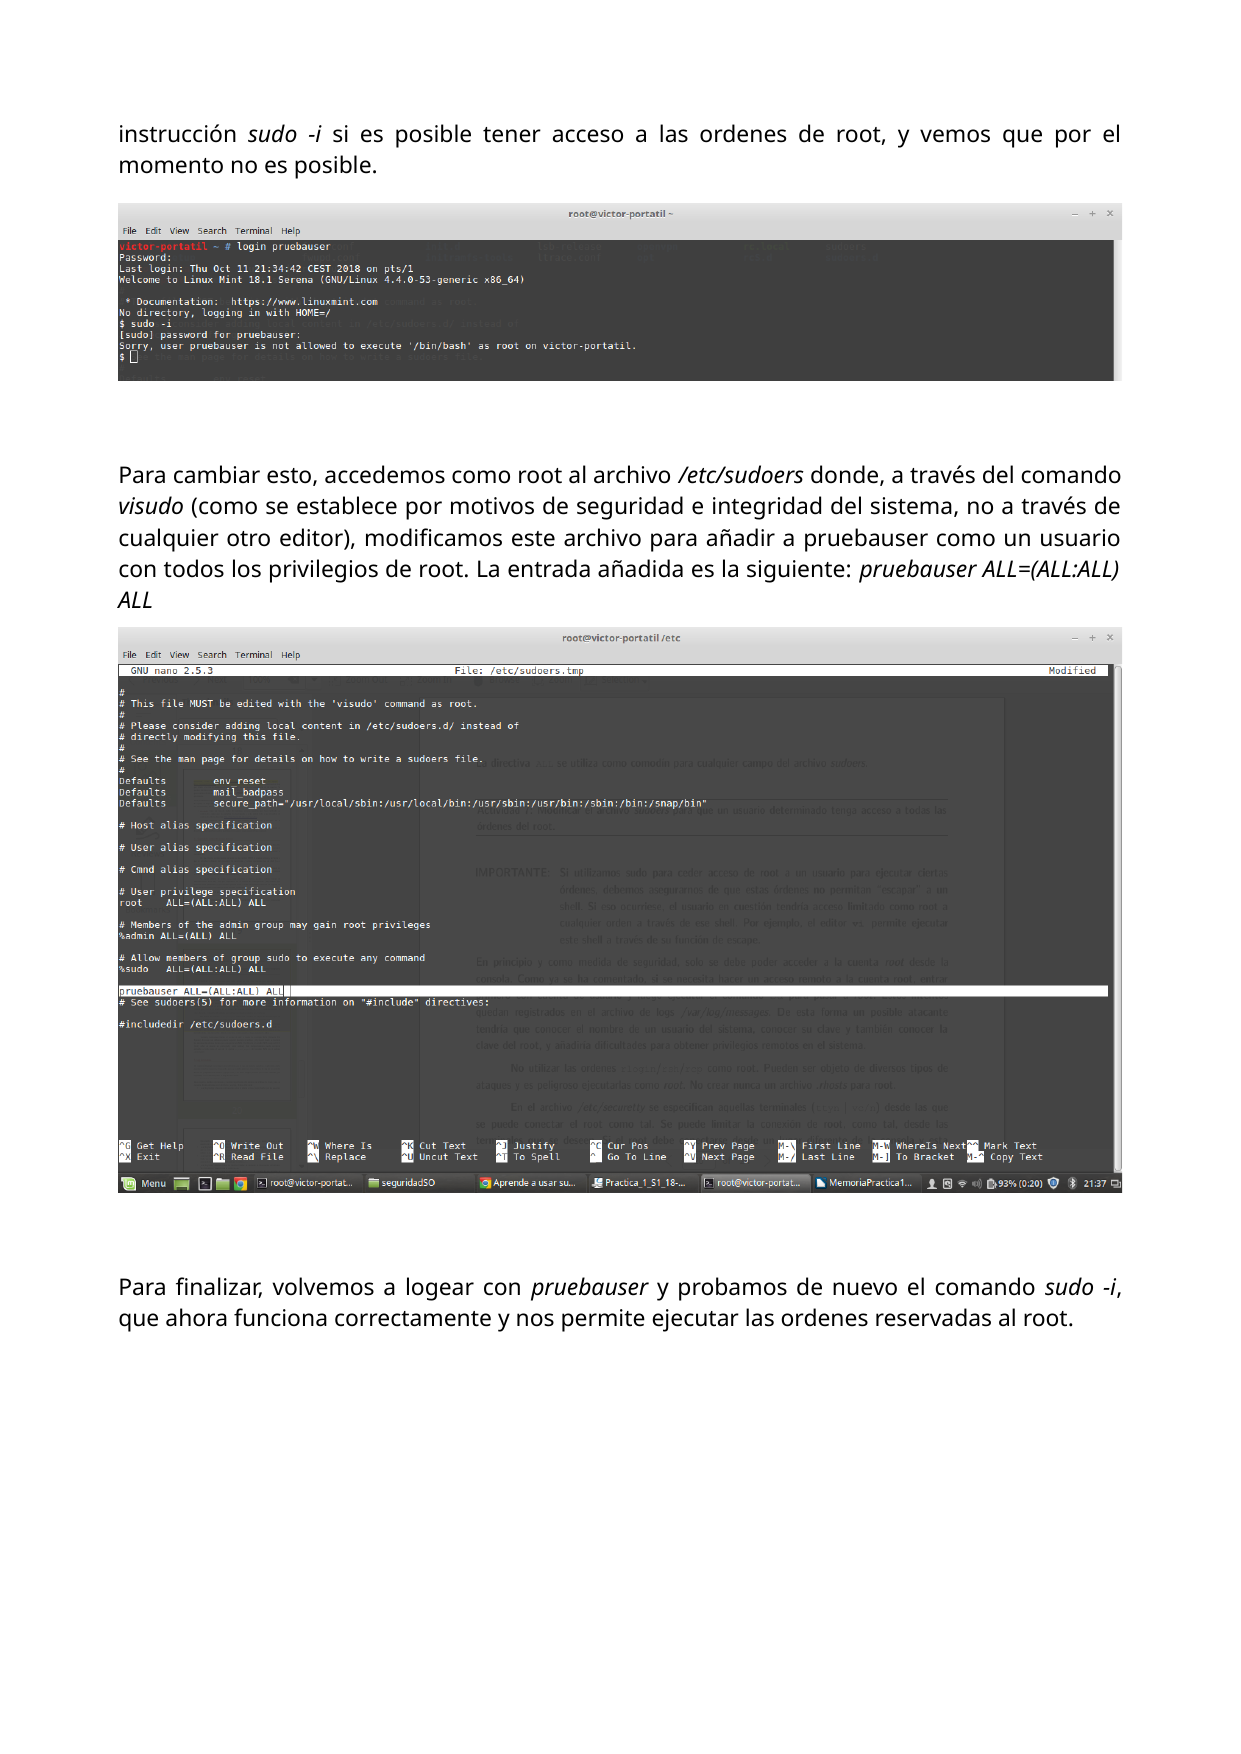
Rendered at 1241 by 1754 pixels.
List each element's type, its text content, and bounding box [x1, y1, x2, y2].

text instrucción sudo -i si es posible tener acceso a las ordenes de root, y vemos que por el momento no es posible. [118, 118, 1122, 181]
text Para cambiar esto, accedemos como root al archivo /etc/sudoers donde, a través del comando visudo (como se establece por motivos de seguridad e integridad del sistema, no a través de cualquier otro editor), modificamos este archivo para añadir a pruebauser como un usuario con todos los privilegios de root. La entrada añadida es la siguiente: pruebauser ALL=(ALL:ALL) ALL [118, 459, 1122, 615]
picture [118, 627, 1123, 1193]
text Para finalizar, volvemos a logear con pruebauser y probamos de nuevo el comando sudo -i, que ahora funciona correctamente y nos permite ejecutar las ordenes reservadas al root. [118, 1271, 1122, 1333]
